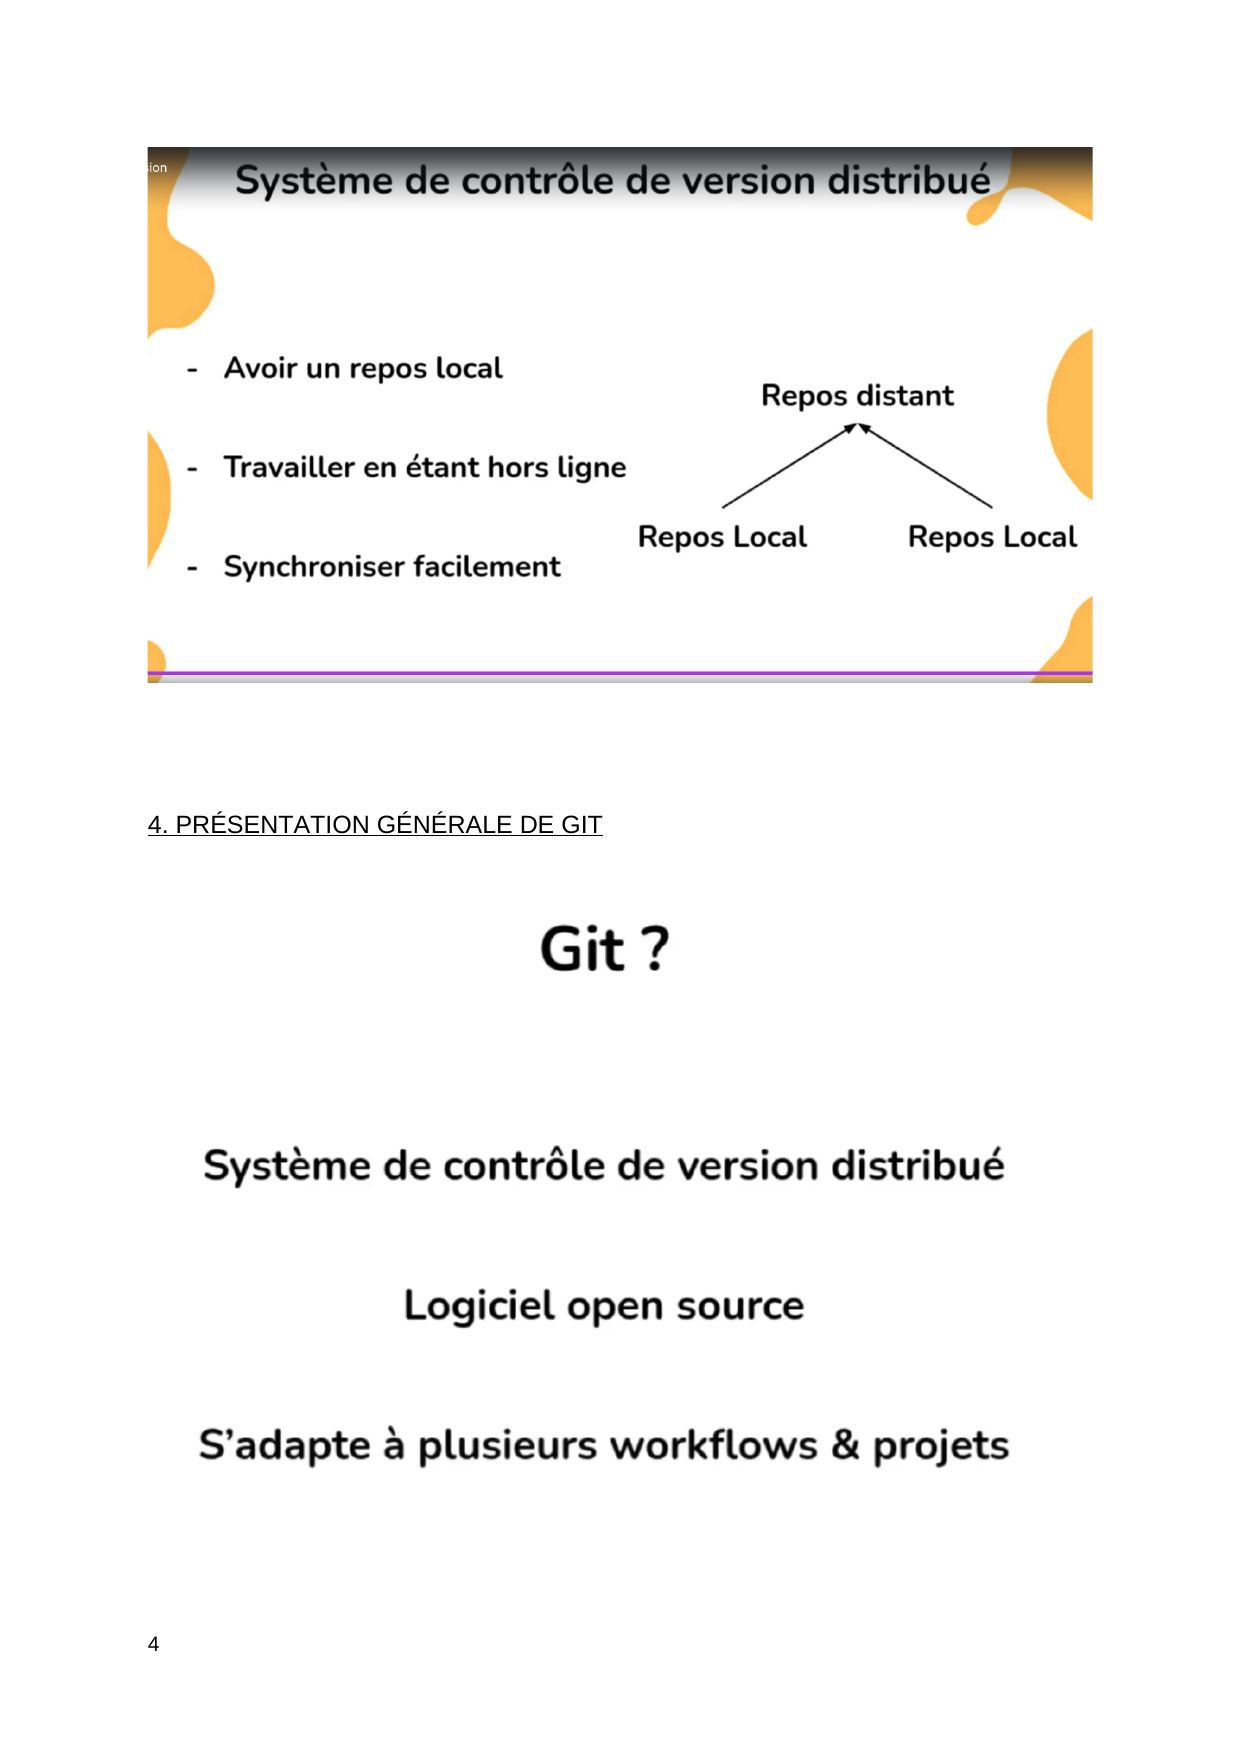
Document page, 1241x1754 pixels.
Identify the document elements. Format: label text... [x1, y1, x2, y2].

subtitle 4. Présentation Générale de Git [148, 810, 1093, 839]
picture [147, 147, 1093, 683]
picture [147, 907, 1093, 1514]
